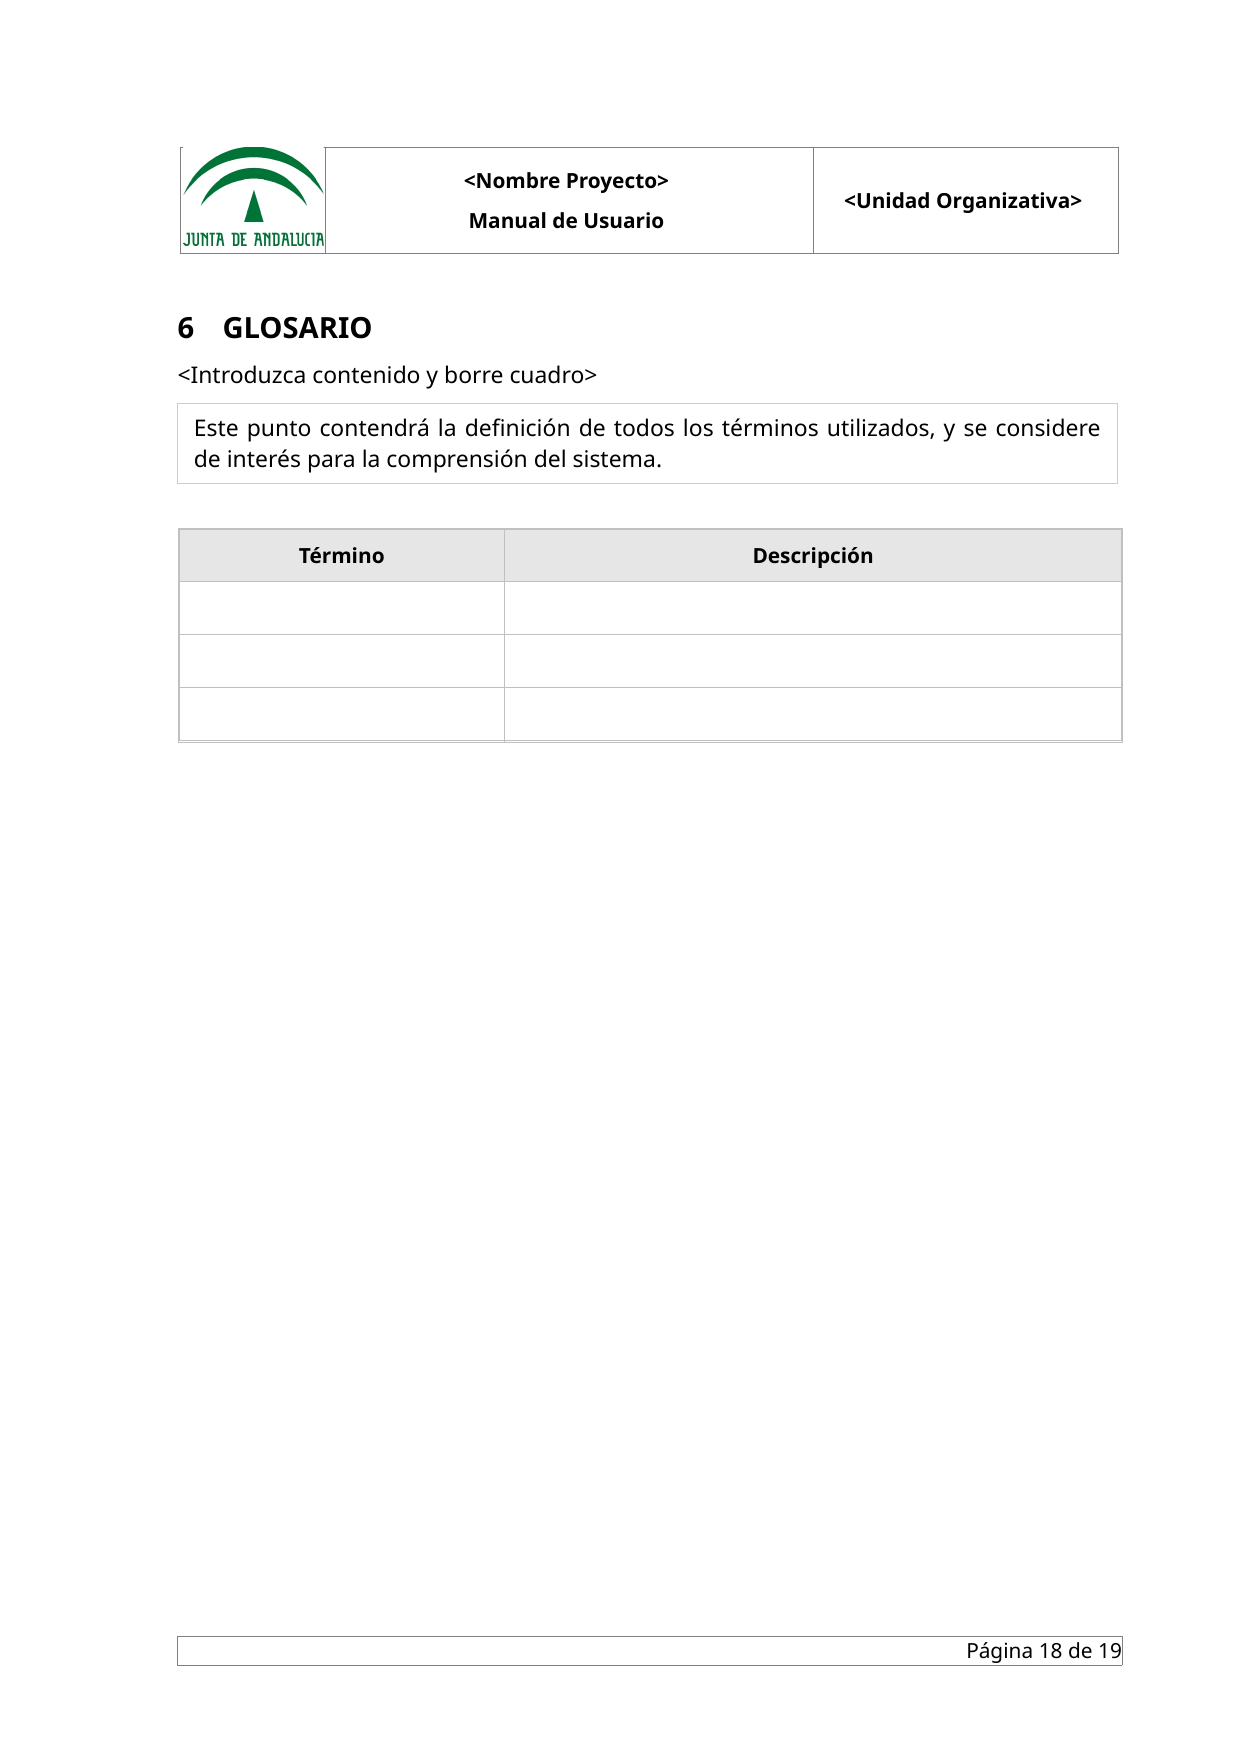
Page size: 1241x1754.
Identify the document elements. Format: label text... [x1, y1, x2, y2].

subtitle GLOSARIO [177, 307, 1122, 347]
table_cell [180, 688, 504, 740]
text <Introduzca contenido y borre cuadro> [177, 359, 1122, 390]
table_header Término [180, 530, 504, 581]
table_cell [180, 635, 504, 687]
table_cell [505, 688, 1121, 740]
text Este punto contendrá la definición de todos los términos utilizados, y se considere de interés para la comprensión del sistema. [194, 412, 1101, 474]
table_cell [180, 582, 504, 634]
table_cell [505, 635, 1121, 687]
table_header Descripción [505, 530, 1121, 581]
table_cell [505, 582, 1121, 634]
